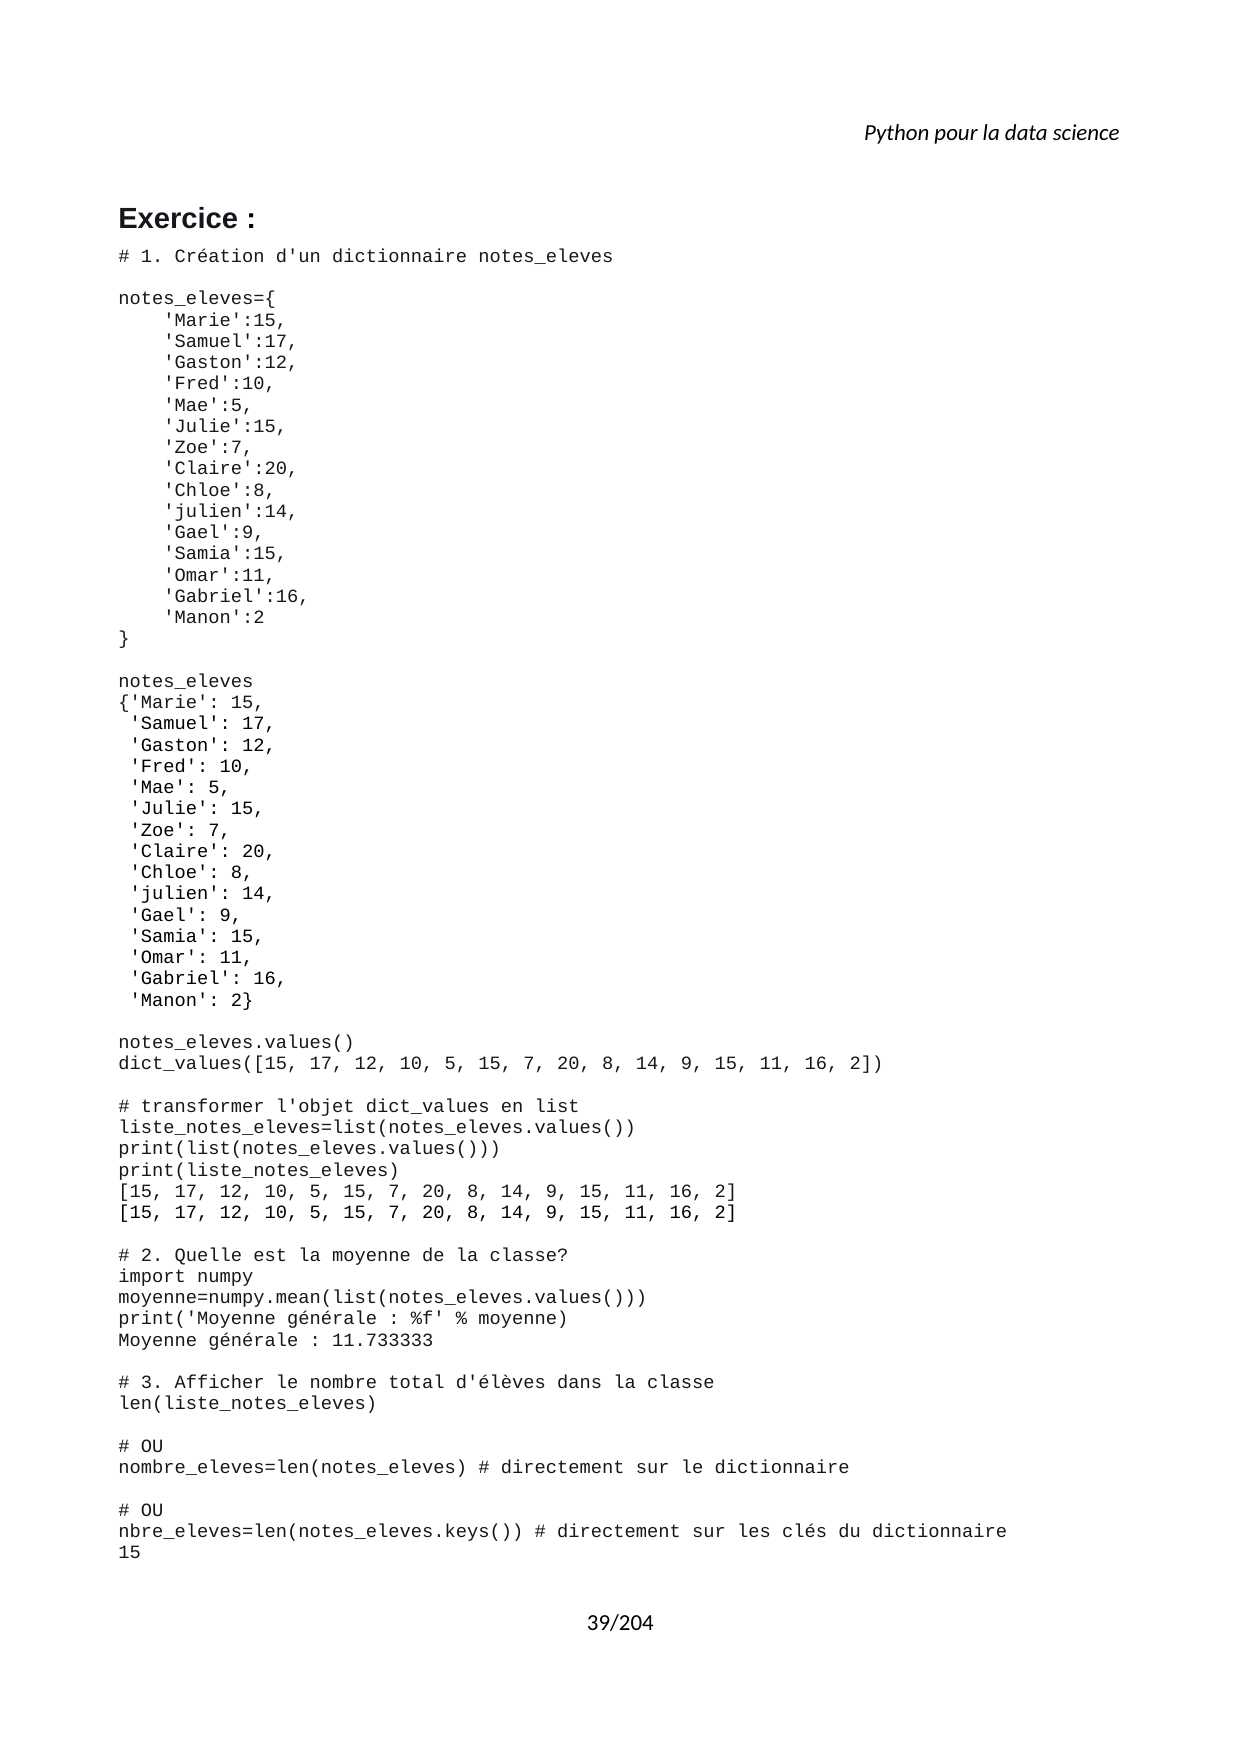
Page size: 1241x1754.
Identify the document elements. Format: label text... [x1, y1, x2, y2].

text 'Chloe':8, [118, 480, 1122, 502]
text nbre_eleves=len(notes_eleves.keys()) # directement sur les clés du dictionnaire [118, 1522, 1122, 1543]
text 'Claire': 20, [118, 842, 1122, 863]
text # OU [118, 1500, 1122, 1522]
text 'Manon':2 [118, 608, 1122, 629]
text # 2. Quelle est la moyenne de la classe? [118, 1245, 1122, 1267]
text nombre_eleves=len(notes_eleves) # directement sur le dictionnaire [118, 1458, 1122, 1479]
text 'Gael': 9, [118, 905, 1122, 927]
text 'julien': 14, [118, 884, 1122, 905]
text notes_eleves={ [118, 289, 1122, 310]
text {'Marie': 15, [118, 693, 1122, 714]
text 'Claire':20, [118, 459, 1122, 480]
text 'Gaston': 12, [118, 735, 1122, 757]
text # OU [118, 1437, 1122, 1458]
text print('Moyenne générale : %f' % moyenne) [118, 1309, 1122, 1330]
text notes_eleves.values() [118, 1033, 1122, 1054]
text # 1. Création d'un dictionnaire notes_eleves [118, 247, 1122, 268]
text 'Omar': 11, [118, 948, 1122, 969]
text # 3. Afficher le nombre total d'élèves dans la classe [118, 1373, 1122, 1394]
text 'Samuel': 17, [118, 714, 1122, 735]
text import numpy [118, 1267, 1122, 1288]
text dict_values([15, 17, 12, 10, 5, 15, 7, 20, 8, 14, 9, 15, 11, 16, 2]) [118, 1054, 1122, 1075]
text 'Marie':15, [118, 310, 1122, 332]
text 'Samia':15, [118, 544, 1122, 565]
text 'Zoe': 7, [118, 820, 1122, 842]
text 'Chloe': 8, [118, 863, 1122, 884]
text 'Fred': 10, [118, 757, 1122, 778]
text 'Samia': 15, [118, 927, 1122, 948]
subtitle Exercice : [118, 201, 1122, 234]
text 'Gabriel': 16, [118, 969, 1122, 990]
text notes_eleves [118, 672, 1122, 693]
text 'Manon': 2} [118, 990, 1122, 1012]
text [15, 17, 12, 10, 5, 15, 7, 20, 8, 14, 9, 15, 11, 16, 2] [118, 1182, 1122, 1203]
text 'Julie': 15, [118, 799, 1122, 820]
text print(liste_notes_eleves) [118, 1160, 1122, 1182]
text } [118, 629, 1122, 650]
text 'Mae': 5, [118, 778, 1122, 799]
text 'Mae':5, [118, 395, 1122, 417]
text 'Gael':9, [118, 523, 1122, 544]
text 'Gaston':12, [118, 353, 1122, 374]
text print(list(notes_eleves.values())) [118, 1139, 1122, 1160]
text 'Zoe':7, [118, 438, 1122, 459]
text # transformer l'objet dict_values en list [118, 1097, 1122, 1118]
text 'Fred':10, [118, 374, 1122, 395]
text 15 [118, 1543, 1122, 1564]
text 'julien':14, [118, 502, 1122, 523]
text liste_notes_eleves=list(notes_eleves.values()) [118, 1118, 1122, 1139]
text 'Julie':15, [118, 417, 1122, 438]
text moyenne=numpy.mean(list(notes_eleves.values())) [118, 1288, 1122, 1309]
text [15, 17, 12, 10, 5, 15, 7, 20, 8, 14, 9, 15, 11, 16, 2] [118, 1203, 1122, 1224]
text 'Omar':11, [118, 565, 1122, 587]
text 'Samuel':17, [118, 332, 1122, 353]
text len(liste_notes_eleves) [118, 1394, 1122, 1415]
text Moyenne générale : 11.733333 [118, 1330, 1122, 1352]
text 'Gabriel':16, [118, 587, 1122, 608]
